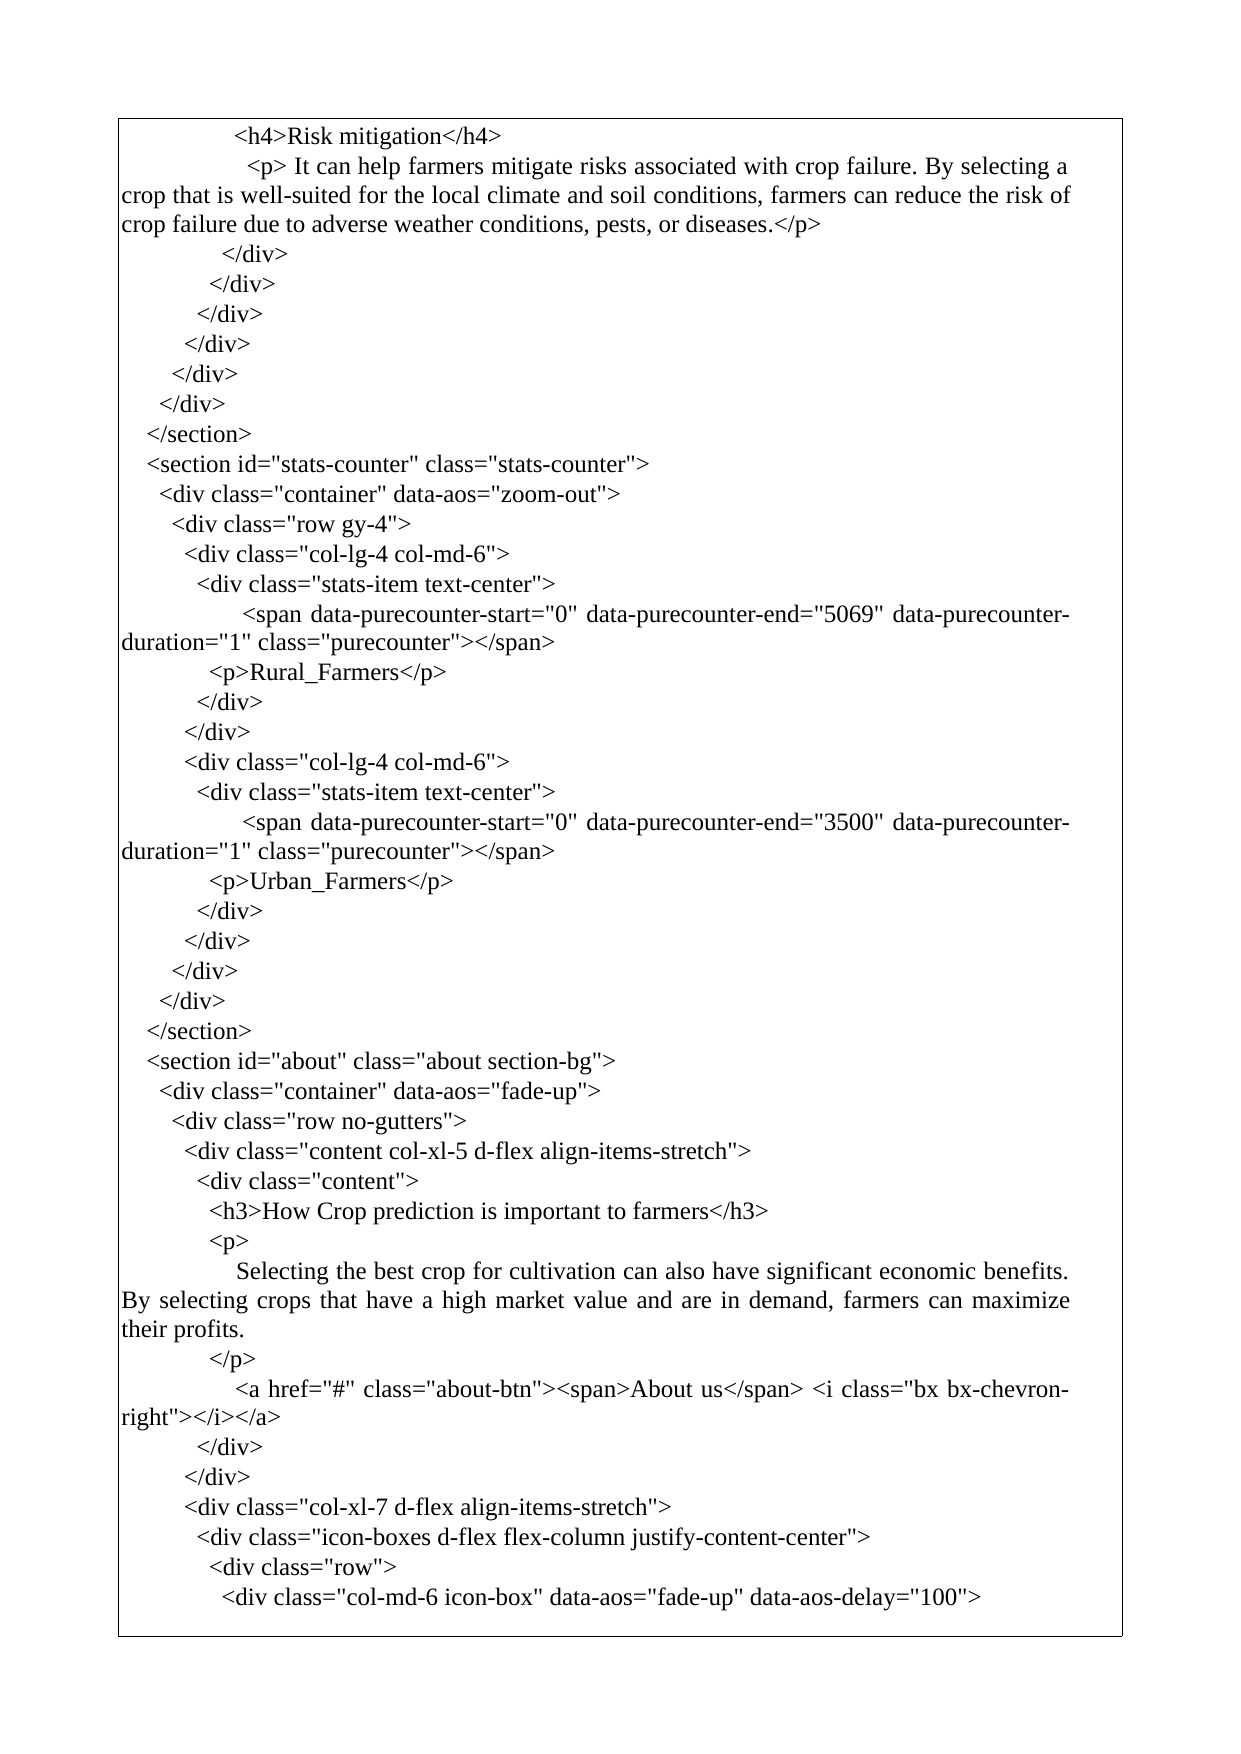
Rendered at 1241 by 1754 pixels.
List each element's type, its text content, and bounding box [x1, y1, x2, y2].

text </div> [121, 299, 1072, 327]
text <div class="row"> [121, 1552, 1072, 1581]
text </div> [121, 1462, 1072, 1491]
text <a href="#" class="about-btn"><span>About us</span> <i class="bx bx-chevron-right"></i></a> [121, 1374, 1072, 1431]
text <div class="col-lg-4 col-md-6"> [121, 747, 1072, 776]
text <div class="row no-gutters"> [121, 1106, 1072, 1135]
text </div> [121, 239, 1072, 267]
text <h4>Risk mitigation</h4> [121, 121, 1072, 150]
text <p> [121, 1226, 1072, 1255]
text <span data-purecounter-start="0" data-purecounter-end="5069" data-purecounter-duration="1" class="purecounter"></span> [121, 599, 1072, 656]
text Selecting the best crop for cultivation can also have significant economic benefits. By selecting crops that have a high market value and are in demand, farmers can maximize their profits. [121, 1256, 1072, 1342]
text <section id="stats-counter" class="stats-counter"> [121, 449, 1072, 477]
text <div class="container" data-aos="zoom-out"> [121, 479, 1072, 507]
text </div> [121, 986, 1072, 1015]
text <section id="about" class="about section-bg"> [121, 1046, 1072, 1075]
text <div class="content col-xl-5 d-flex align-items-stretch"> [121, 1136, 1072, 1165]
text <div class="stats-item text-center"> [121, 777, 1072, 806]
text </div> [121, 926, 1072, 955]
text <div class="col-xl-7 d-flex align-items-stretch"> [121, 1492, 1072, 1521]
text <span data-purecounter-start="0" data-purecounter-end="3500" data-purecounter-duration="1" class="purecounter"></span> [121, 807, 1072, 865]
text </div> [121, 359, 1072, 387]
text <div class="row gy-4"> [121, 509, 1072, 537]
text <div class="col-lg-4 col-md-6"> [121, 539, 1072, 567]
text </div> [121, 329, 1072, 357]
text </div> [121, 717, 1072, 746]
text </div> [121, 269, 1072, 297]
text <div class="col-md-6 icon-box" data-aos="fade-up" data-aos-delay="100"> [121, 1582, 1072, 1611]
text </div> [121, 956, 1072, 985]
text </section> [121, 1016, 1072, 1045]
text </div> [121, 896, 1072, 925]
text </div> [121, 389, 1072, 417]
text </section> [121, 419, 1072, 447]
text <p> It can help farmers mitigate risks associated with crop failure. By selecting a crop that is well-suited for the local climate and soil conditions, farmers can reduce the risk of crop failure due to adverse weather conditions, pests, or diseases.</p> [121, 151, 1072, 237]
text <div class="stats-item text-center"> [121, 569, 1072, 597]
text <div class="icon-boxes d-flex flex-column justify-content-center"> [121, 1522, 1072, 1551]
text </p> [121, 1344, 1072, 1372]
text <p>Urban_Farmers</p> [121, 866, 1072, 895]
text </div> [121, 687, 1072, 716]
text <h3>How Crop prediction is important to farmers</h3> [121, 1196, 1072, 1225]
text <div class="content"> [121, 1166, 1072, 1195]
text </div> [121, 1432, 1072, 1461]
text <p>Rural_Farmers</p> [121, 657, 1072, 686]
text <div class="container" data-aos="fade-up"> [121, 1076, 1072, 1105]
